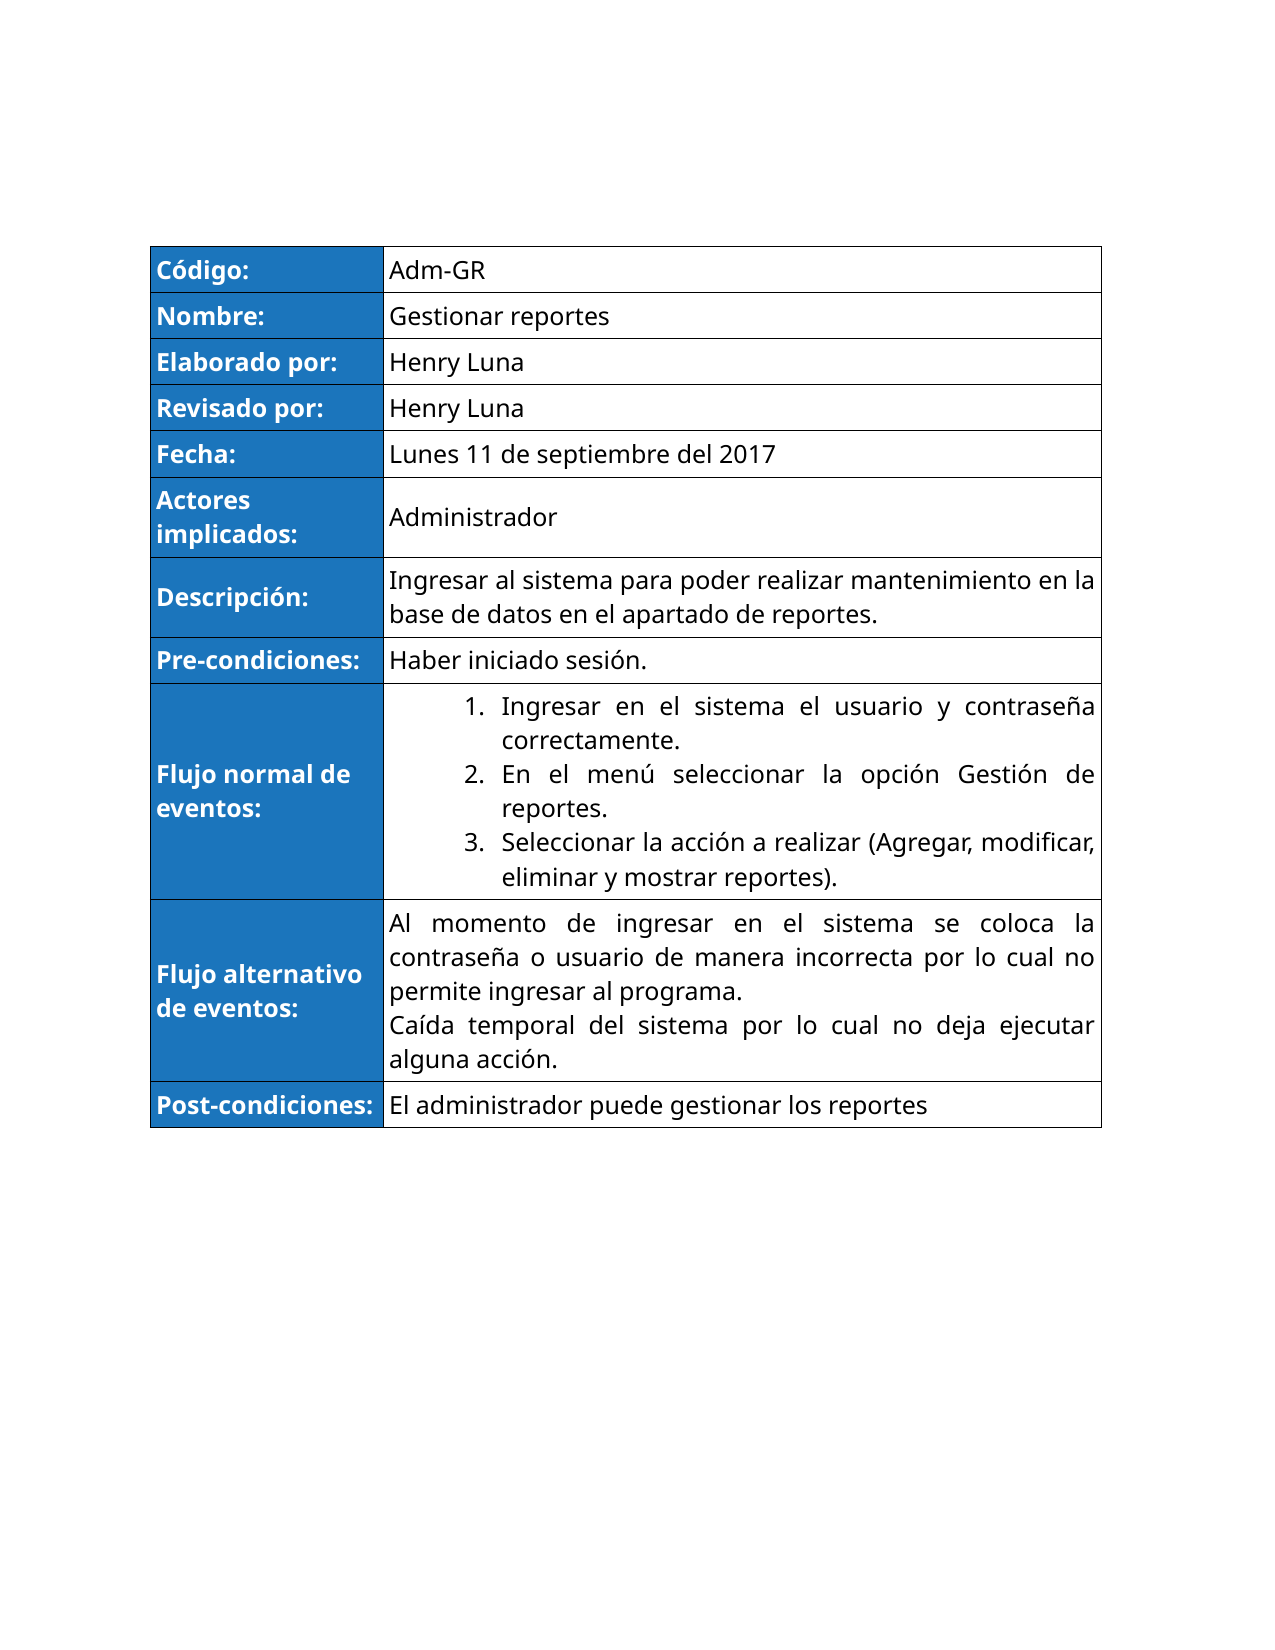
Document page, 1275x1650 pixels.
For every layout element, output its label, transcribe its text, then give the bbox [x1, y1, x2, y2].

table_cell Flujo normal de eventos: [151, 684, 383, 899]
table_cell Nombre: [151, 293, 383, 338]
table_cell Henry Luna [384, 339, 1101, 384]
table_cell Lunes 11 de septiembre del 2017 [384, 431, 1101, 476]
table_cell Descripción: [151, 558, 383, 637]
table_cell Pre-condiciones: [151, 638, 383, 683]
table_cell Elaborado por: [151, 339, 383, 384]
table_cell Revisado por: [151, 385, 383, 430]
table_cell Flujo alternativo de eventos: [151, 900, 383, 1081]
table_cell Ingresar al sistema para poder realizar mantenimiento en la base de datos en el apartado de reportes. [384, 558, 1101, 637]
table_cell Al momento de ingresar en el sistema se coloca la contraseña o usuario de manera incorrecta por lo cual no permite ingresar al programa. Caída temporal del sistema por lo cual no deja ejecutar alguna acción. [384, 900, 1101, 1081]
table_cell Actores implicados: [151, 478, 383, 556]
table_cell Gestionar reportes [384, 293, 1101, 338]
table_cell Haber iniciado sesión. [384, 638, 1101, 683]
table_cell Fecha: [151, 431, 383, 476]
table_cell Administrador [384, 478, 1101, 556]
table_cell Ingresar en el sistema el usuario y contraseña correctamente. En el menú seleccionar la opción Gestión de reportes. Seleccionar la acción a realizar (Agregar, modificar, eliminar y mostrar reportes). [384, 684, 1101, 899]
table_cell El administrador puede gestionar los reportes [384, 1082, 1101, 1127]
table_cell Post-condiciones: [151, 1082, 383, 1127]
table_cell Henry Luna [384, 385, 1101, 430]
table_header Adm-GR [384, 247, 1101, 292]
table_header Código: [151, 247, 383, 292]
